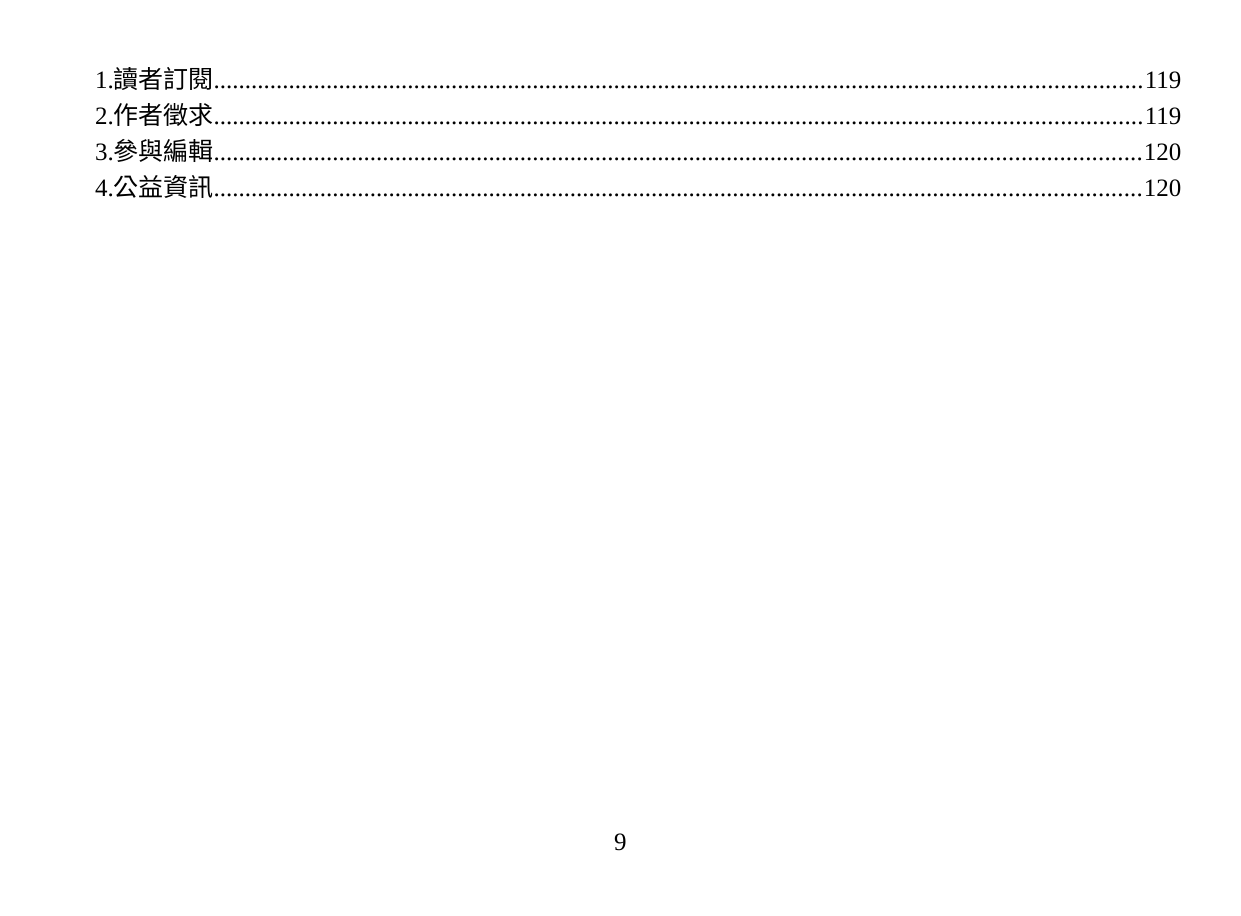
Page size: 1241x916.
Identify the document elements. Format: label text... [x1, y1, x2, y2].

text 1.讀者訂閱 119 [88, 59, 1181, 95]
text 4.公益資訊 120 [88, 168, 1181, 204]
text 2.作者徵求 119 [88, 95, 1181, 132]
text 3.參與編輯 120 [88, 132, 1181, 168]
